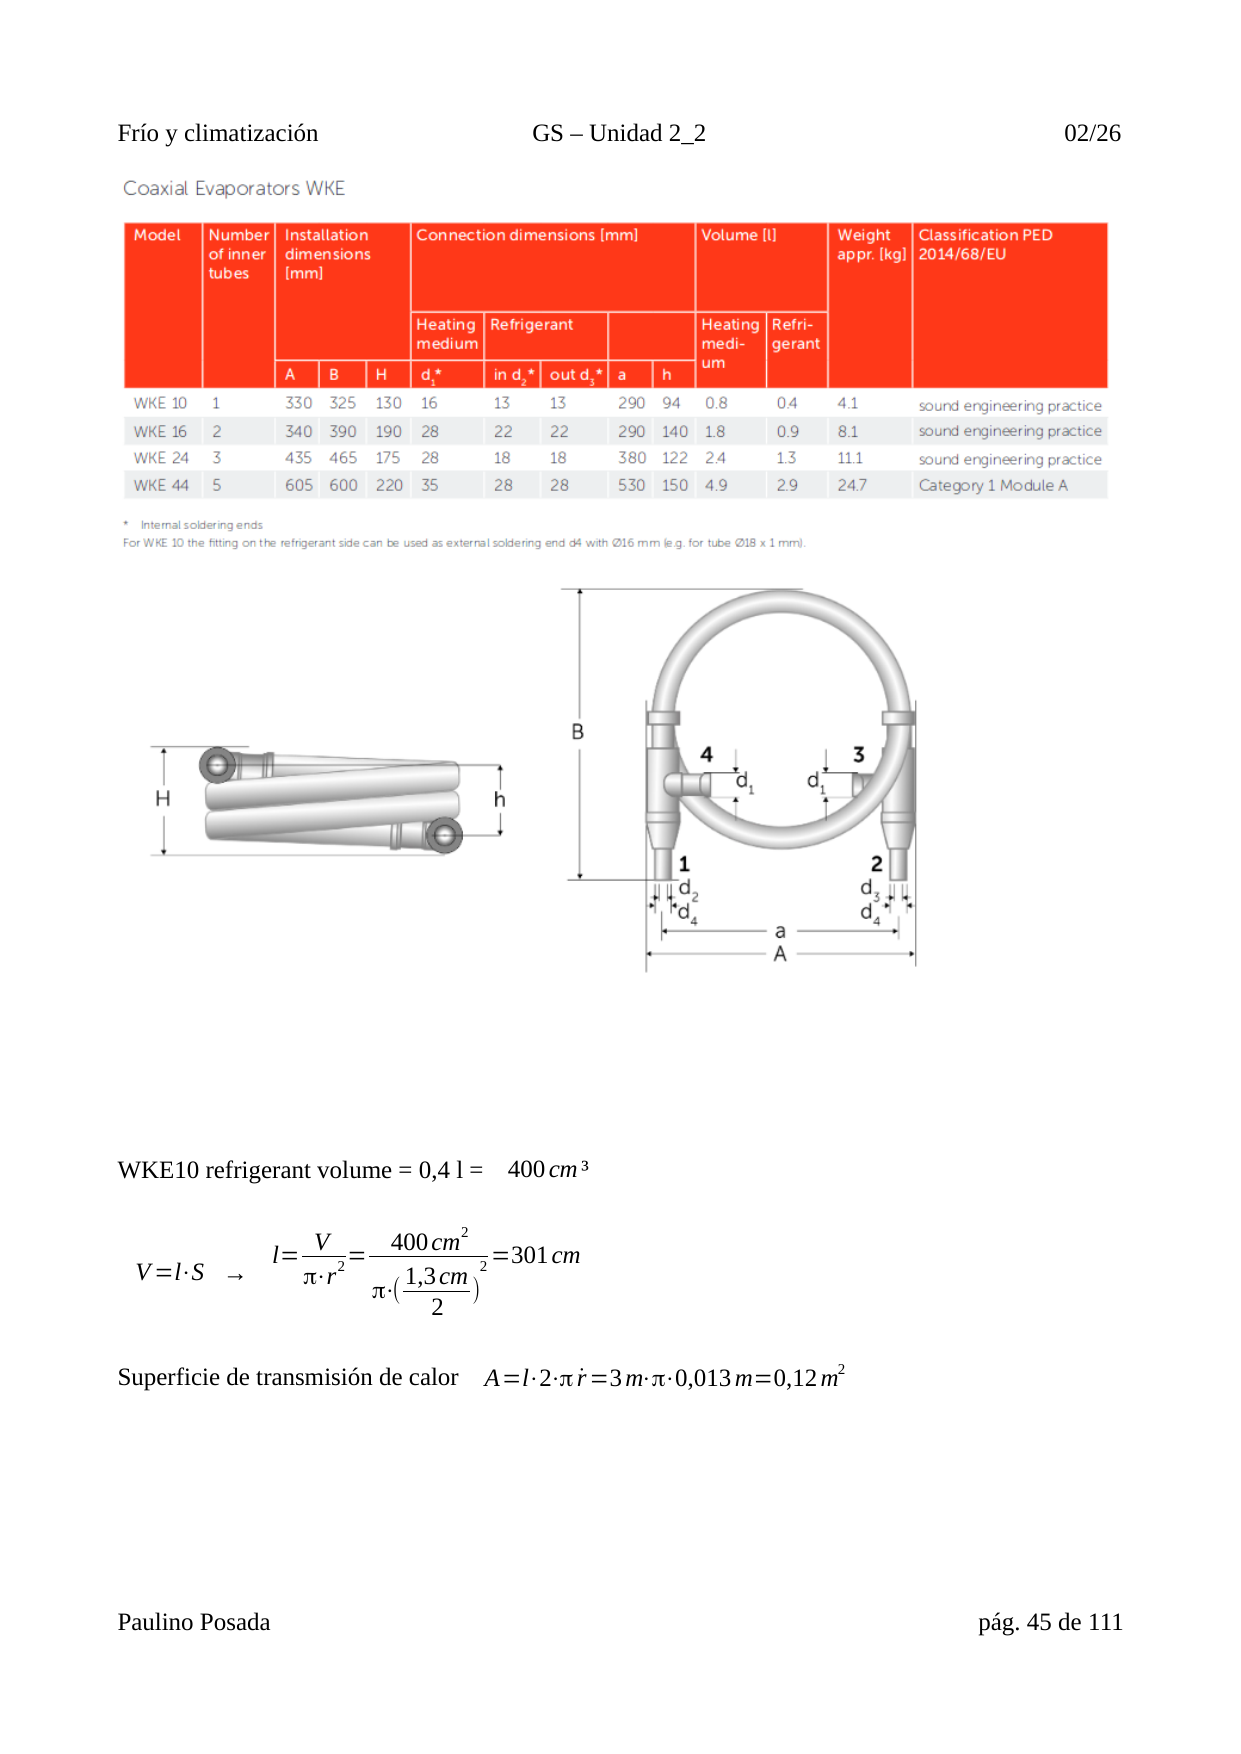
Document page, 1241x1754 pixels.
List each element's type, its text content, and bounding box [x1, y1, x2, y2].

picture [117, 176, 1124, 981]
text Superficie de transmisión de calor [117, 1360, 1123, 1392]
text → [117, 1223, 1123, 1321]
text WKE10 refrigerant volume = 0,4 l = [117, 1155, 1123, 1184]
